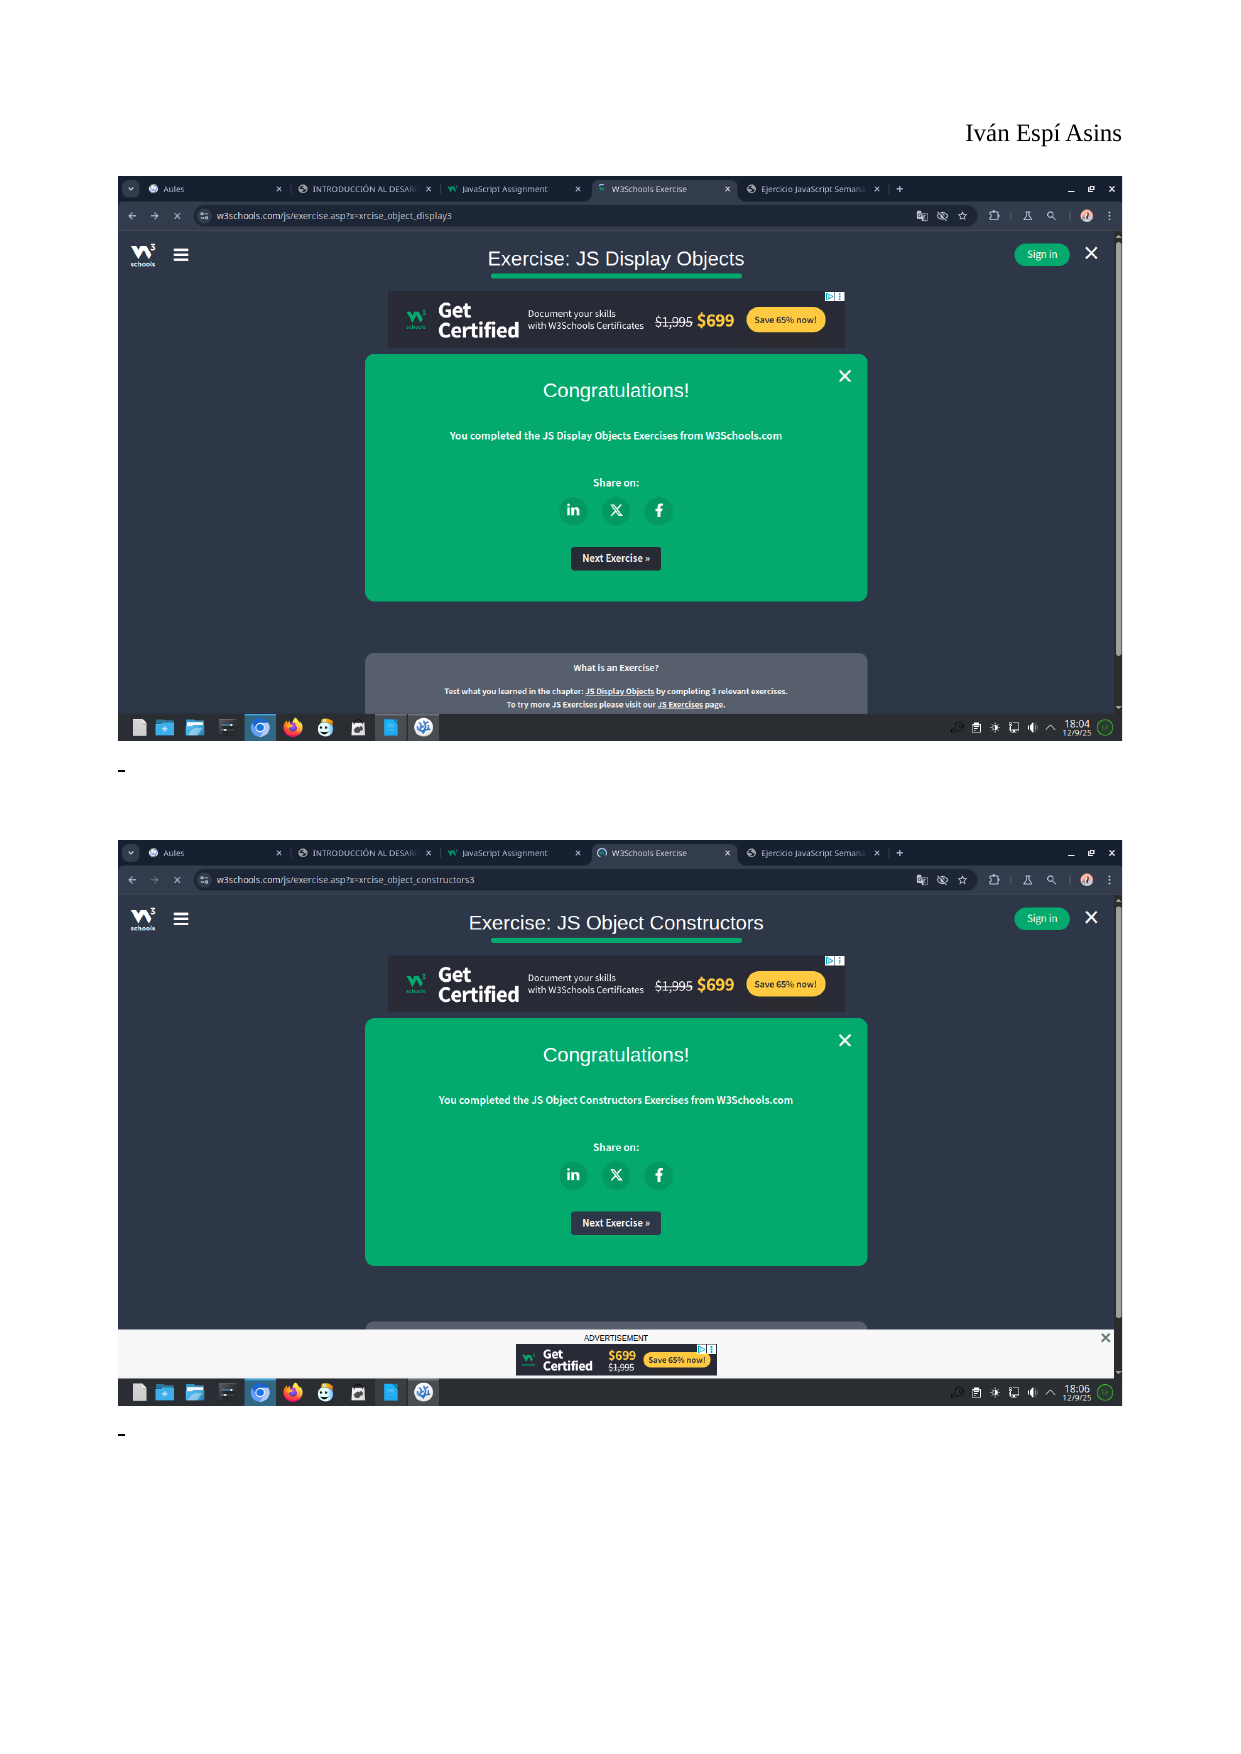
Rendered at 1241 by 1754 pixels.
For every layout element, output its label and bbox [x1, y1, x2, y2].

picture [118, 176, 1123, 741]
picture [118, 840, 1123, 1406]
